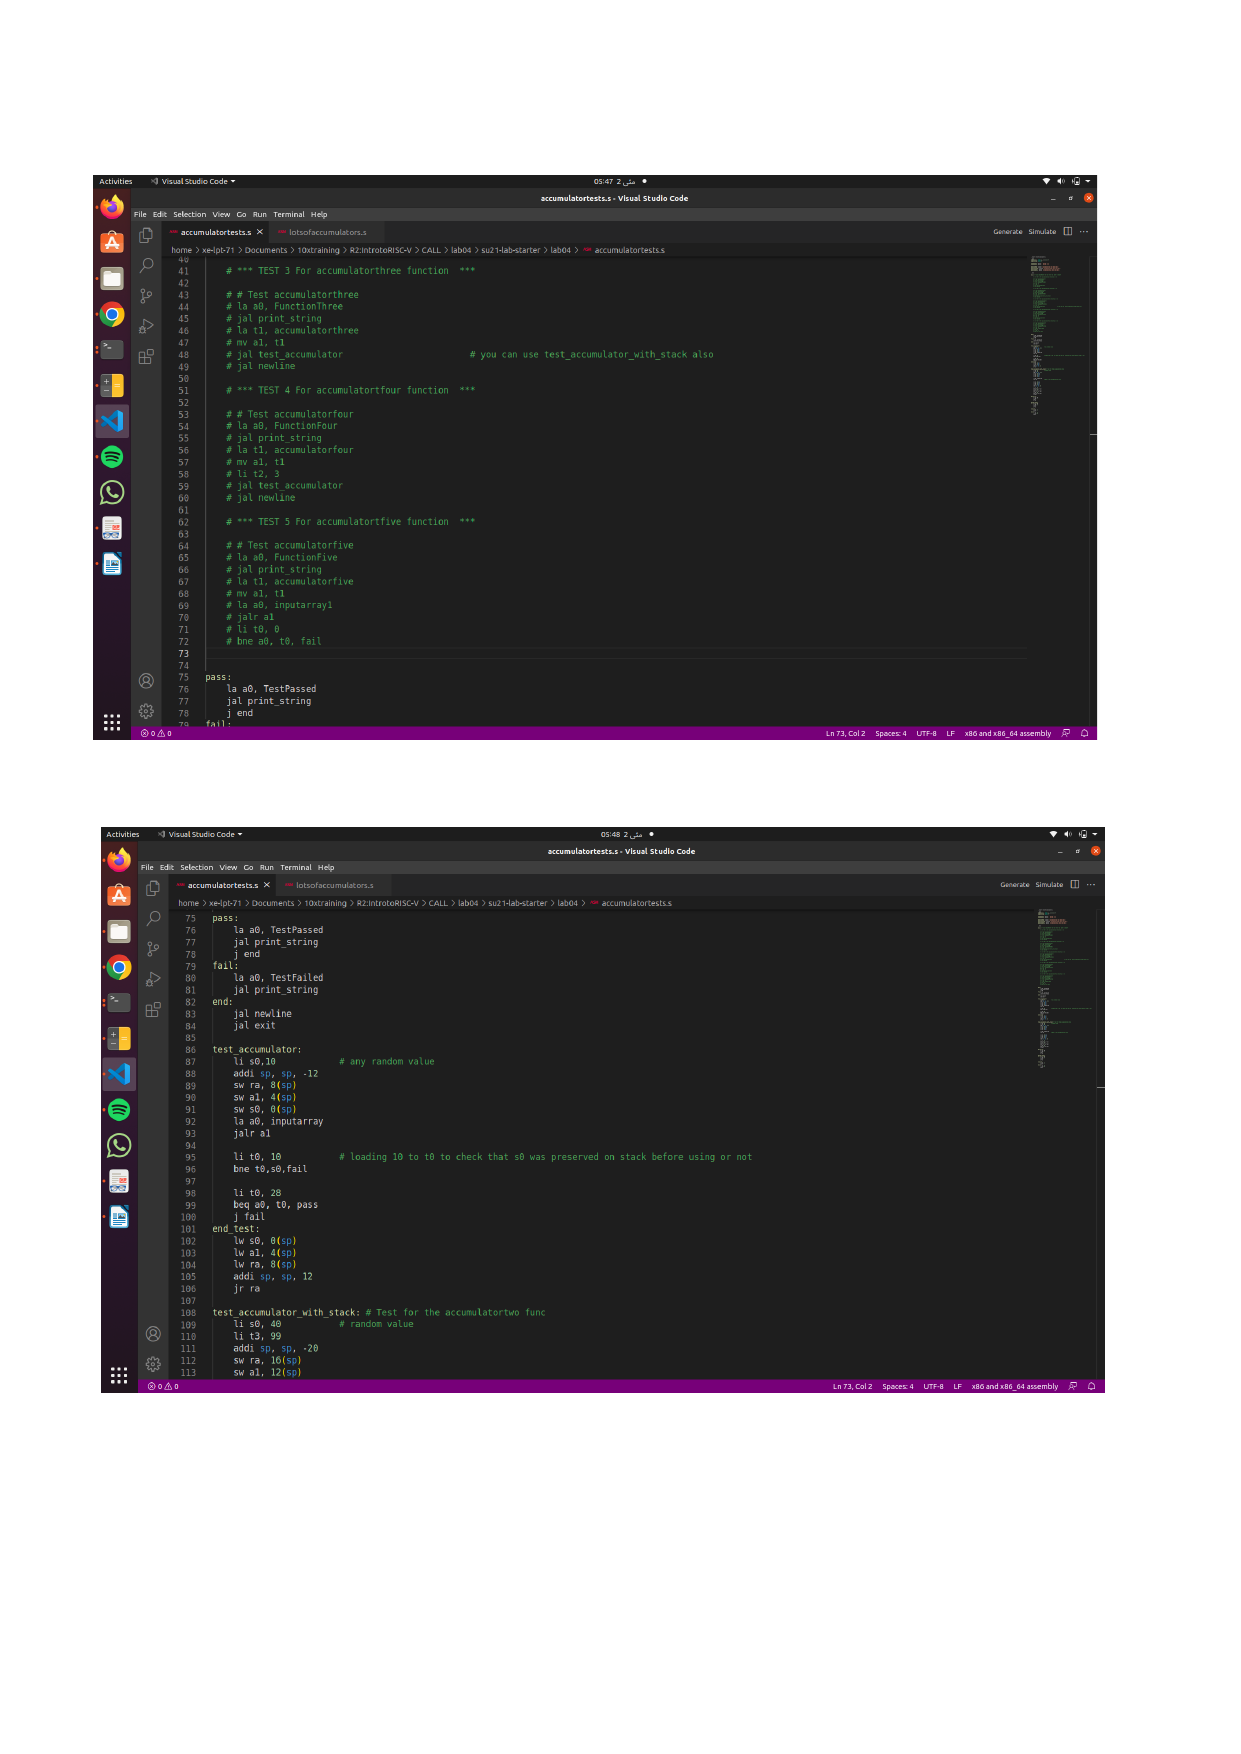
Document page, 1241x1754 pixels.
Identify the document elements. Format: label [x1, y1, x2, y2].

picture [101, 827, 1105, 1393]
picture [93, 175, 1098, 740]
